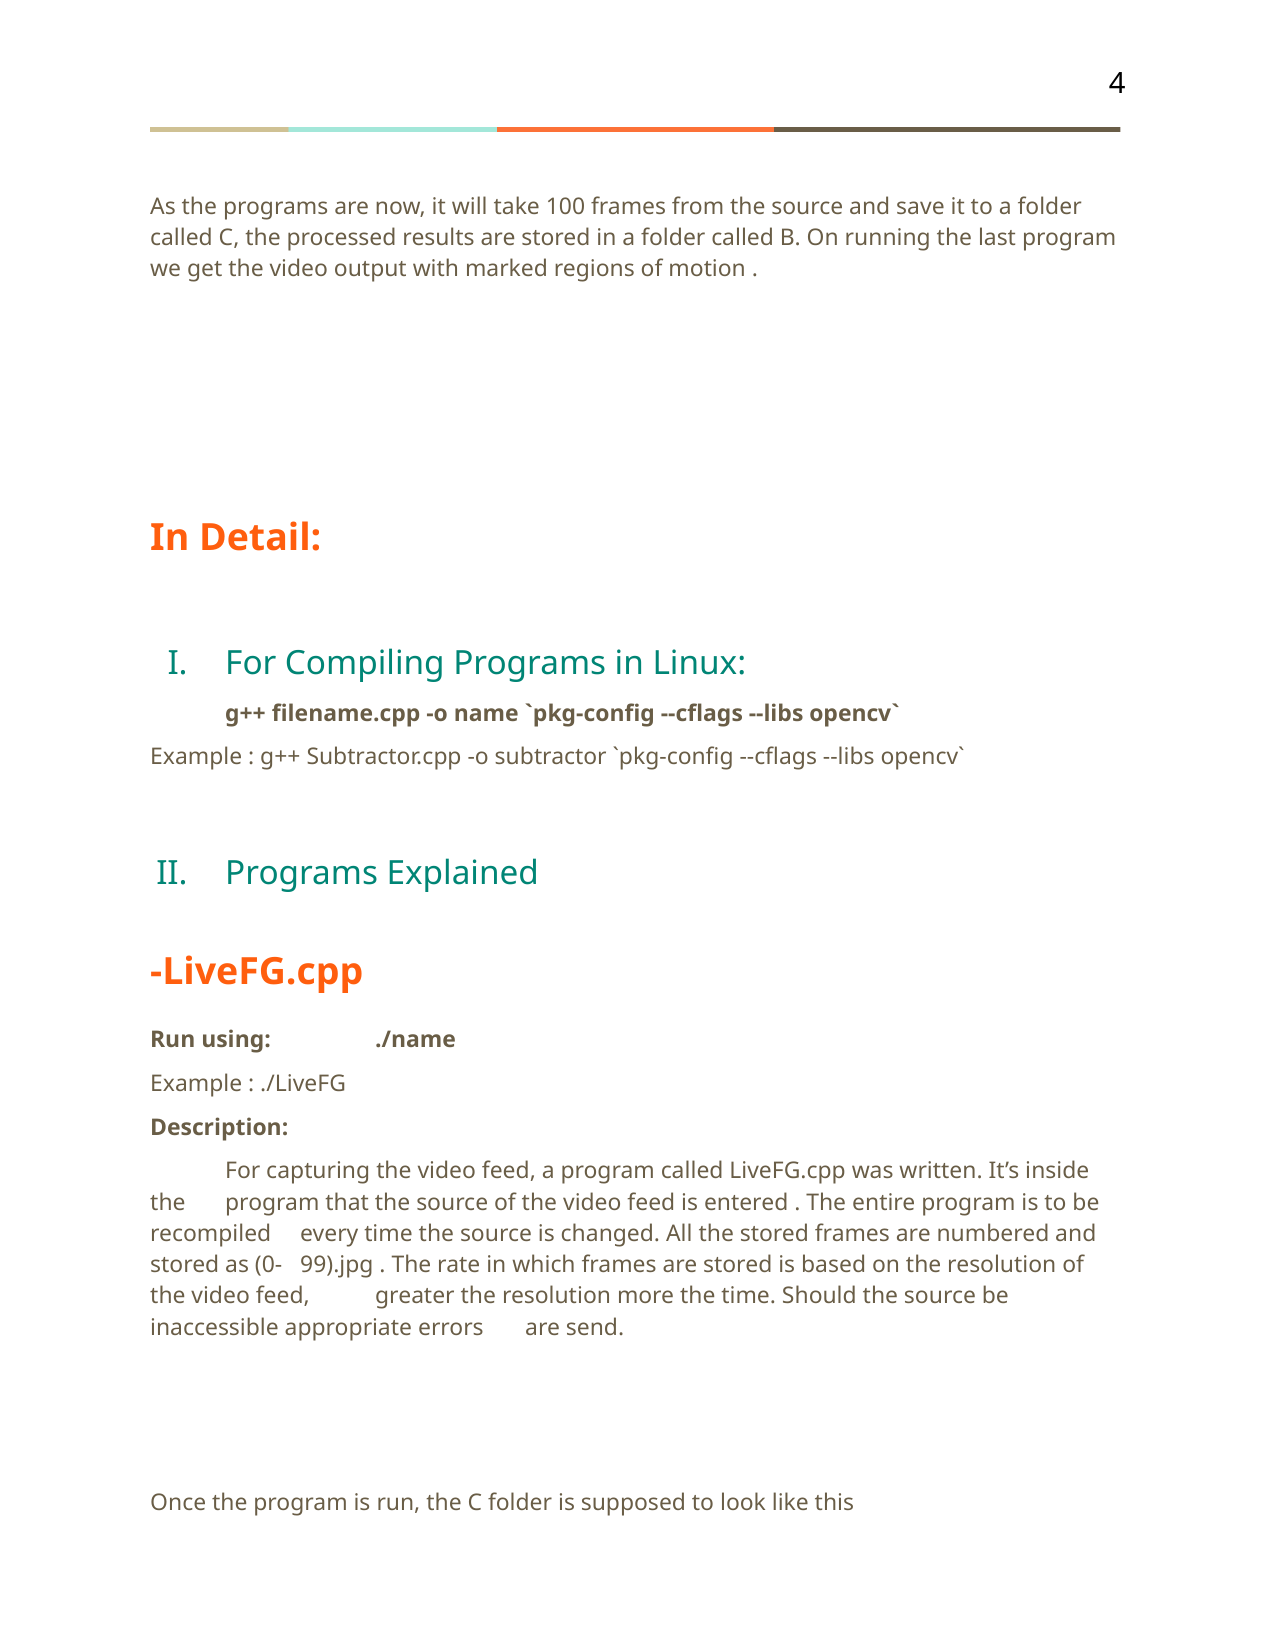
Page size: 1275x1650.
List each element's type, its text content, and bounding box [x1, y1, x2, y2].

text As the programs are now, it will take 100 frames from the source and save it to a folder called C, the processed results are stored in a folder called B. On running the last program we get the video output with marked regions of motion . [150, 190, 1125, 283]
text For capturing the video feed, a program called LiveFG.cpp was written. It’s inside the program that the source of the video feed is entered . The entire program is to be recompiled every time the source is changed. All the stored frames are numbered and stored as (0- 99).jpg . The rate in which frames are stored is based on the resolution of the video feed, greater the resolution more the time. Should the source be inaccessible appropriate errors are send. [150, 1154, 1125, 1342]
text Once the program is run, the C folder is supposed to look like this [150, 1485, 1125, 1517]
text Run using: ./name [150, 1023, 1125, 1054]
subtitle -LiveFG.cpp [150, 944, 1125, 995]
text Example : g++ Subtractor.cpp -o subtractor `pkg-config --cflags --libs opencv` [150, 740, 1125, 772]
subtitle For Compiling Programs in Linux: [187, 639, 1125, 684]
text Description: [150, 1110, 1125, 1142]
text In Detail: [150, 511, 1125, 562]
text Example : ./LiveFG [150, 1067, 1125, 1098]
list Programs Explained [187, 849, 1125, 894]
text g++ filename.cpp -o name `pkg-config --cflags --libs opencv` [150, 697, 1125, 728]
picture [150, 127, 1121, 132]
